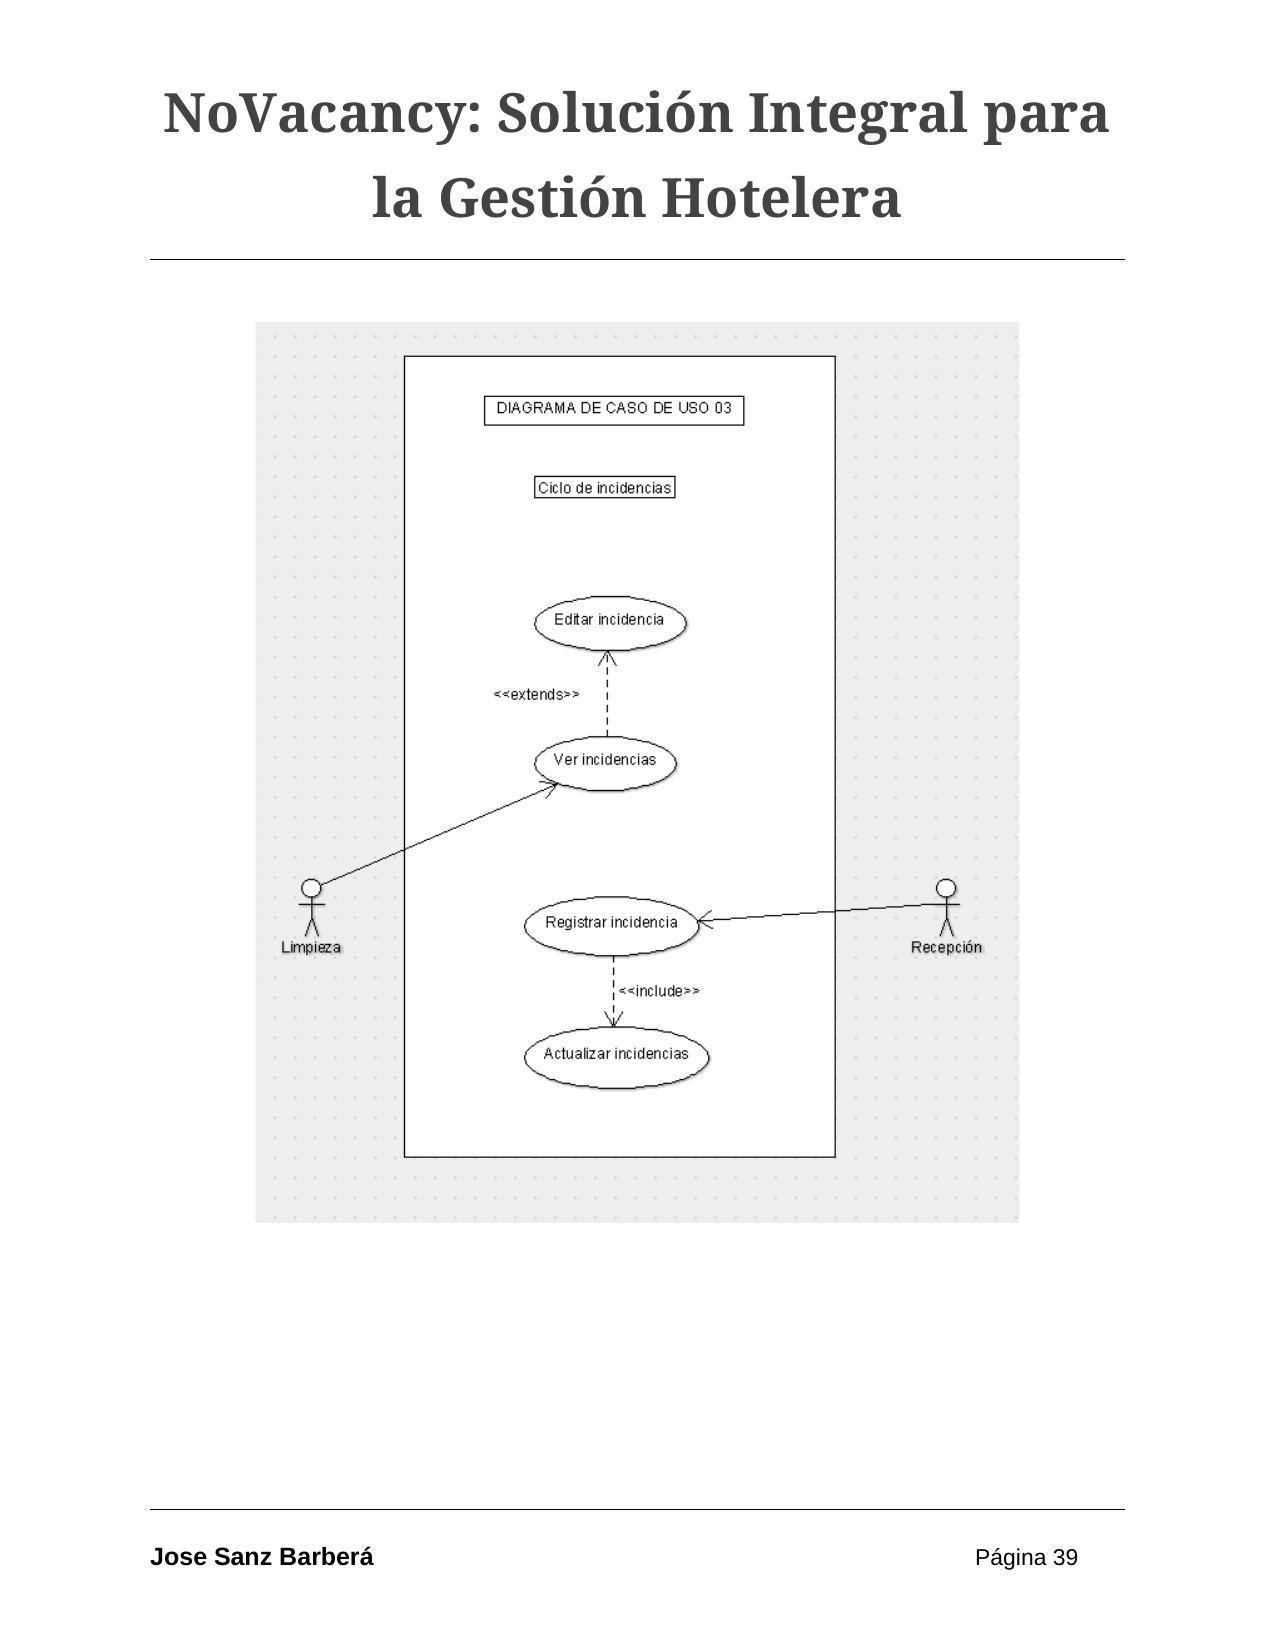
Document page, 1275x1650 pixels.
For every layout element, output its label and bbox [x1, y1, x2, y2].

picture [255, 322, 1020, 1223]
